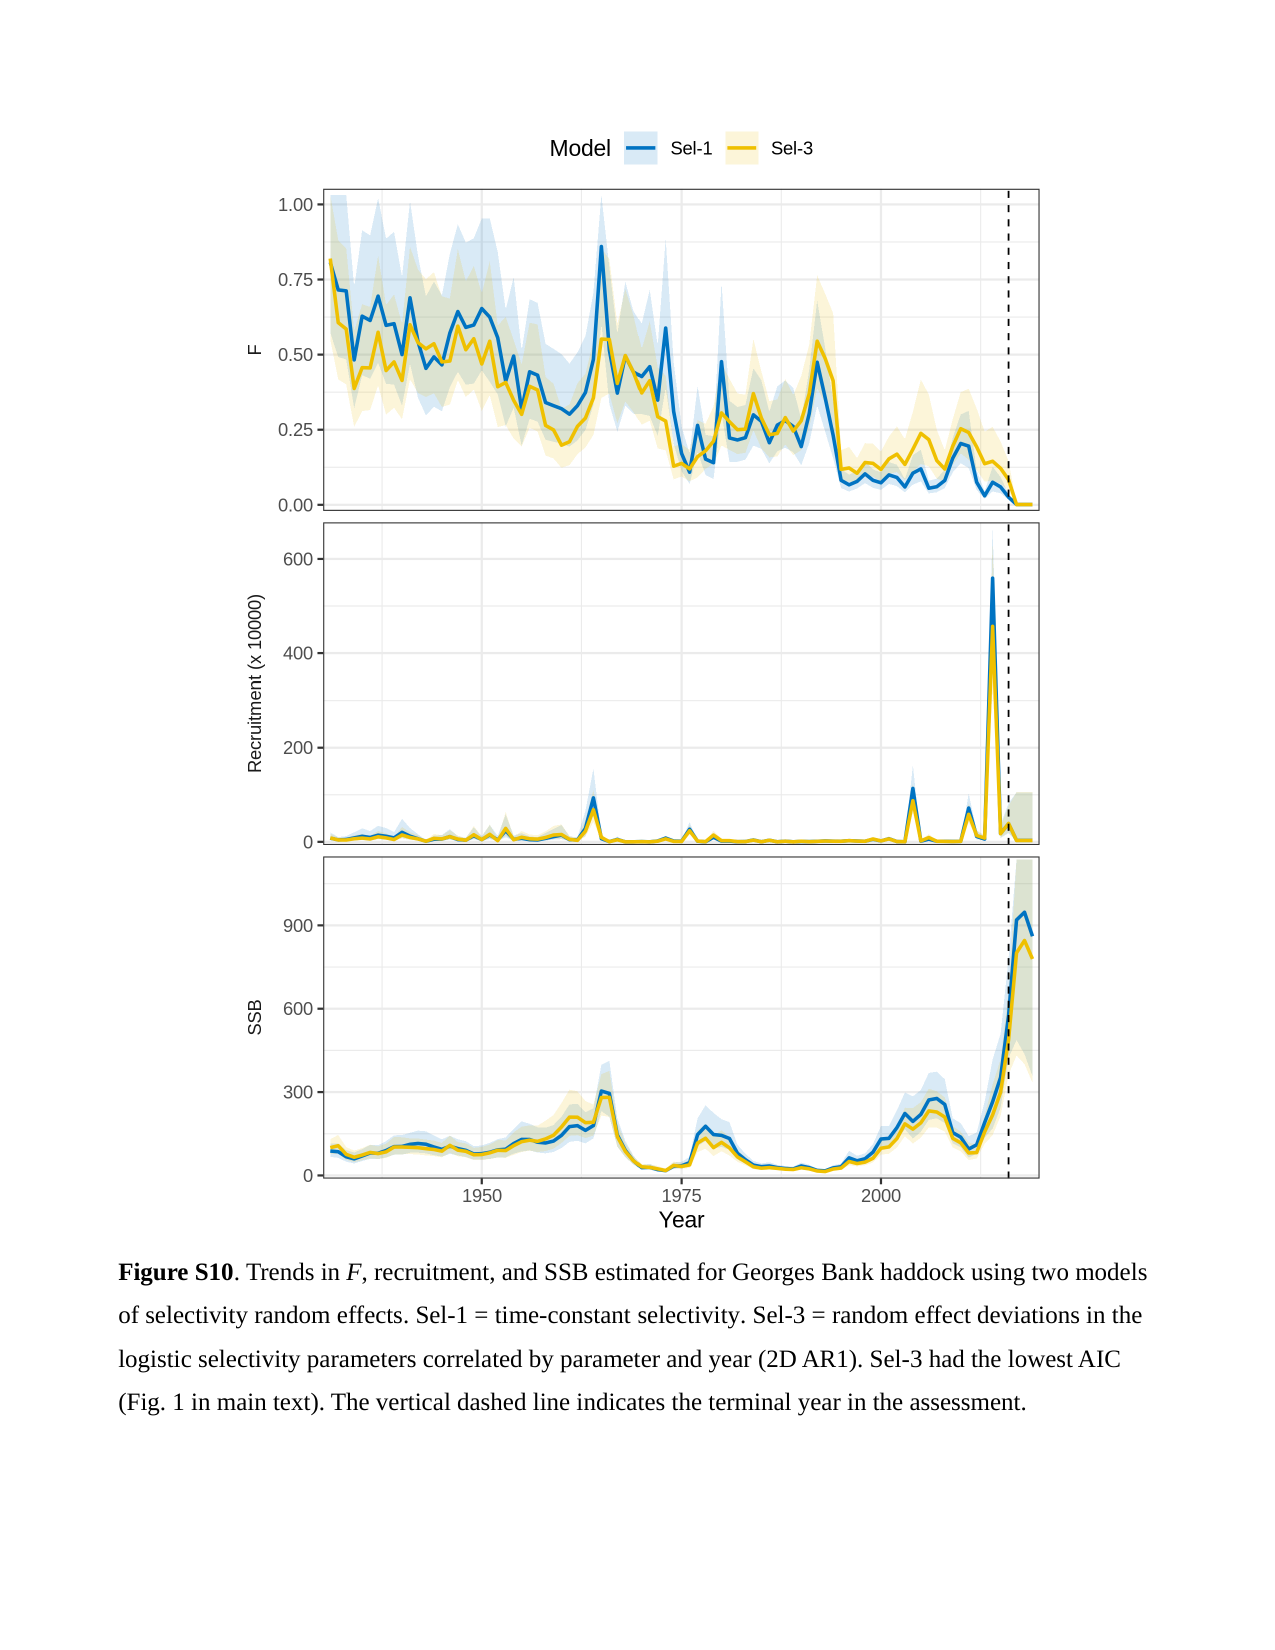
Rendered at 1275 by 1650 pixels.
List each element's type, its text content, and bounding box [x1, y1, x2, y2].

picture [225, 118, 1050, 1244]
text Figure S10. Trends in F, recruitment, and SSB estimated for Georges Bank haddock using two models of selectivity random effects. Sel-1 = time-constant selectivity. Sel-3 = random effect deviations in the logistic selectivity parameters correlated by parameter and year (2D AR1). Sel-3 had the lowest AIC (Fig. 1 in main text). The vertical dashed line indicates the terminal year in the assessment. [118, 1257, 1157, 1416]
